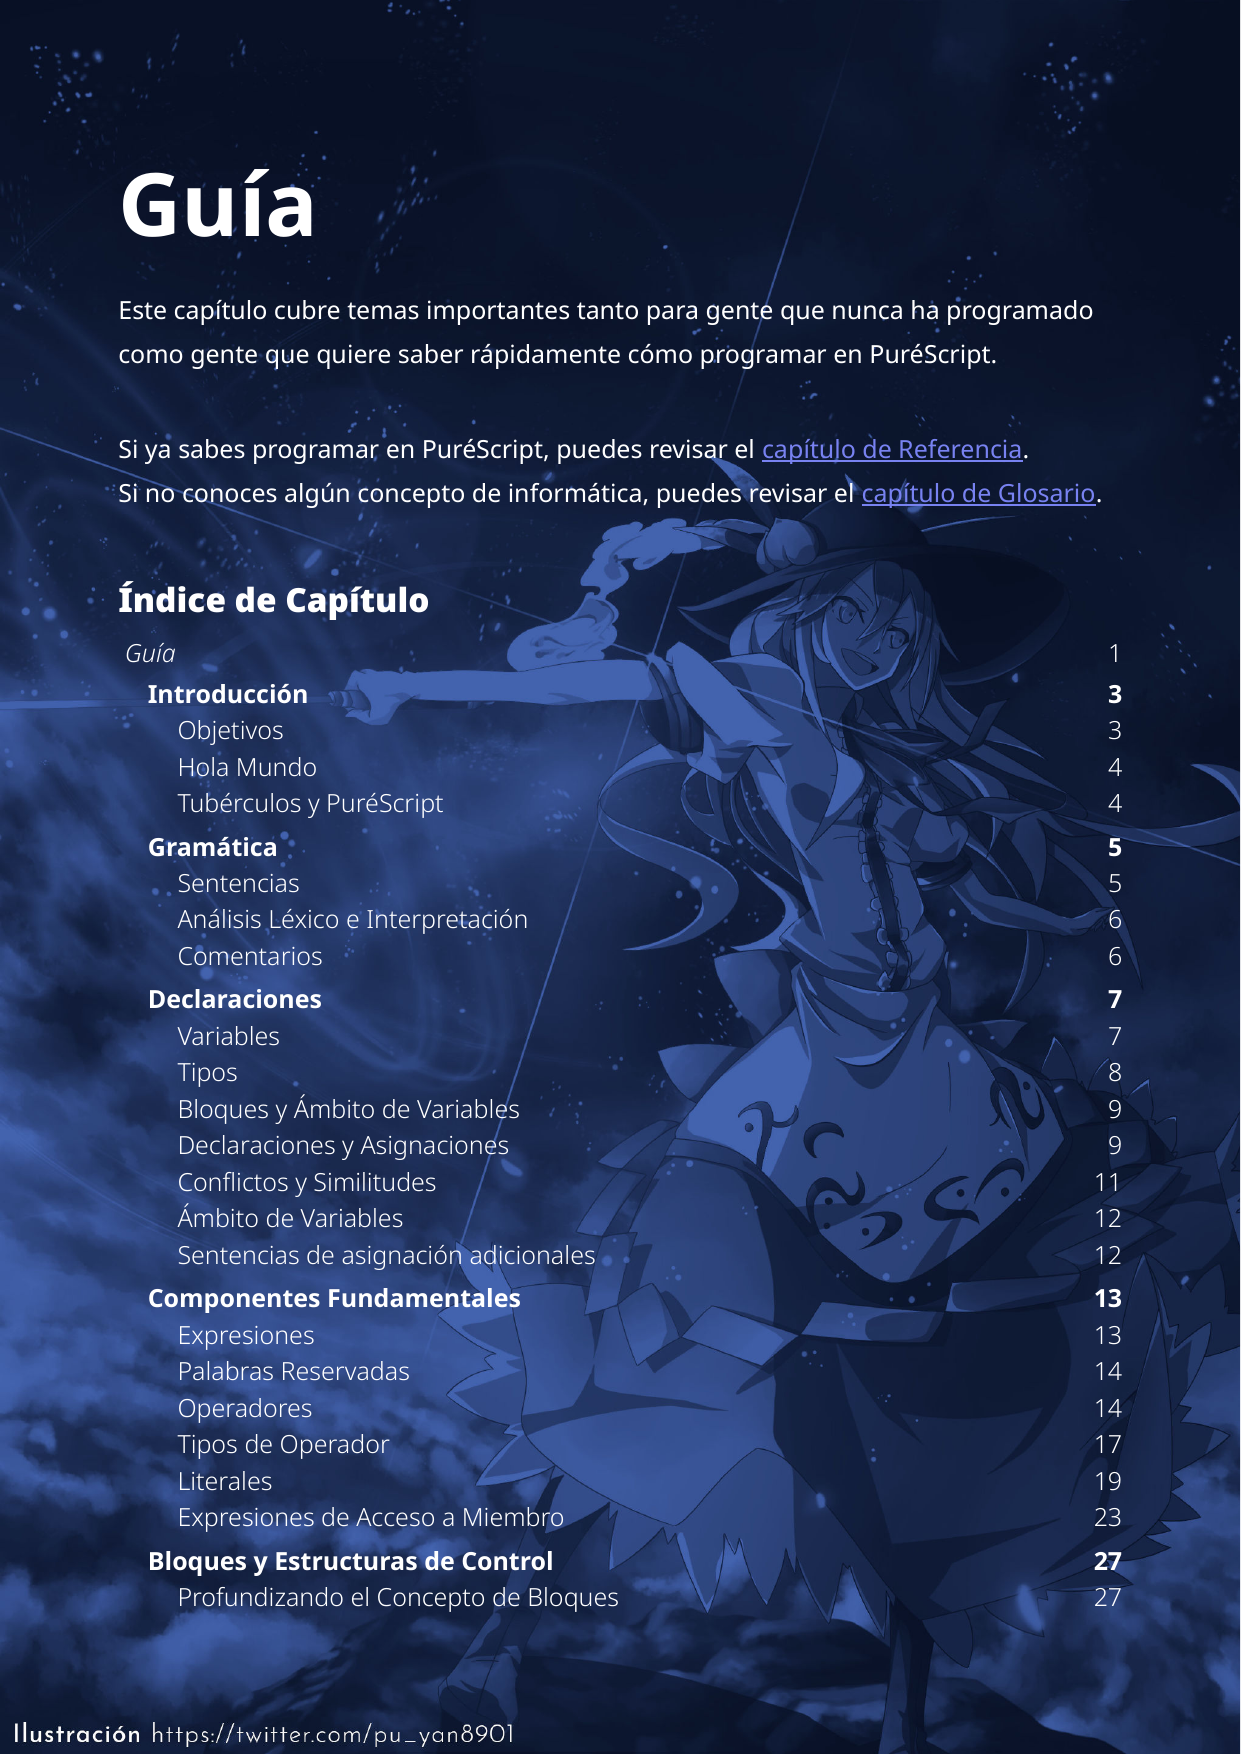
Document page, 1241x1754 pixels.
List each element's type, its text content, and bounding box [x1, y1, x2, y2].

text Este capítulo cubre temas importantes tanto para gente que nunca ha programado como gente que quiere saber rápidamente cómo programar en PuréScript. [118, 293, 1122, 371]
subtitle Guía [118, 143, 1122, 262]
text Operadores 14 [177, 1390, 1122, 1424]
text Hola Mundo 4 [177, 749, 1122, 783]
text Sentencias 5 [177, 866, 1122, 900]
text Literales 19 [177, 1463, 1122, 1497]
text Variables 7 [177, 1019, 1122, 1053]
text Bloques y Estructuras de Control 27 [148, 1543, 1122, 1577]
text Bloques y Ámbito de Variables 9 [177, 1092, 1122, 1126]
text Tipos de Operador 17 [177, 1427, 1122, 1461]
text Conflictos y Similitudes 11 [177, 1164, 1122, 1198]
picture [0, 0, 1241, 1754]
text Profundizando el Concepto de Bloques 27 [177, 1580, 1122, 1614]
text Expresiones de Acceso a Miembro 23 [177, 1500, 1122, 1534]
text Palabras Reservadas 14 [177, 1354, 1122, 1388]
text Si ya sabes programar en PuréScript, puedes revisar el capítulo de Referencia. Si no conoces algún concepto de informática, puedes revisar el capítulo de Glosario. [118, 431, 1122, 510]
text Declaraciones y Asignaciones 9 [177, 1128, 1122, 1162]
text Gramática 5 [148, 829, 1122, 863]
text Declaraciones 7 [148, 982, 1122, 1016]
text Componentes Fundamentales 13 [148, 1281, 1122, 1315]
text Sentencias de asignación adicionales 12 [177, 1237, 1122, 1271]
text Comentarios 6 [177, 939, 1122, 973]
text Introducción 3 [148, 676, 1122, 710]
text Tubérculos y PuréScript 4 [177, 786, 1122, 820]
text Guía 1 [118, 635, 1122, 669]
text Análisis Léxico e Interpretación 6 [177, 902, 1122, 936]
text Ámbito de Variables 12 [177, 1201, 1122, 1235]
text Expresiones 13 [177, 1317, 1122, 1351]
text Tipos 8 [177, 1055, 1122, 1089]
text Objetivos 3 [177, 713, 1122, 747]
subtitle Índice de Capítulo [118, 577, 1122, 623]
